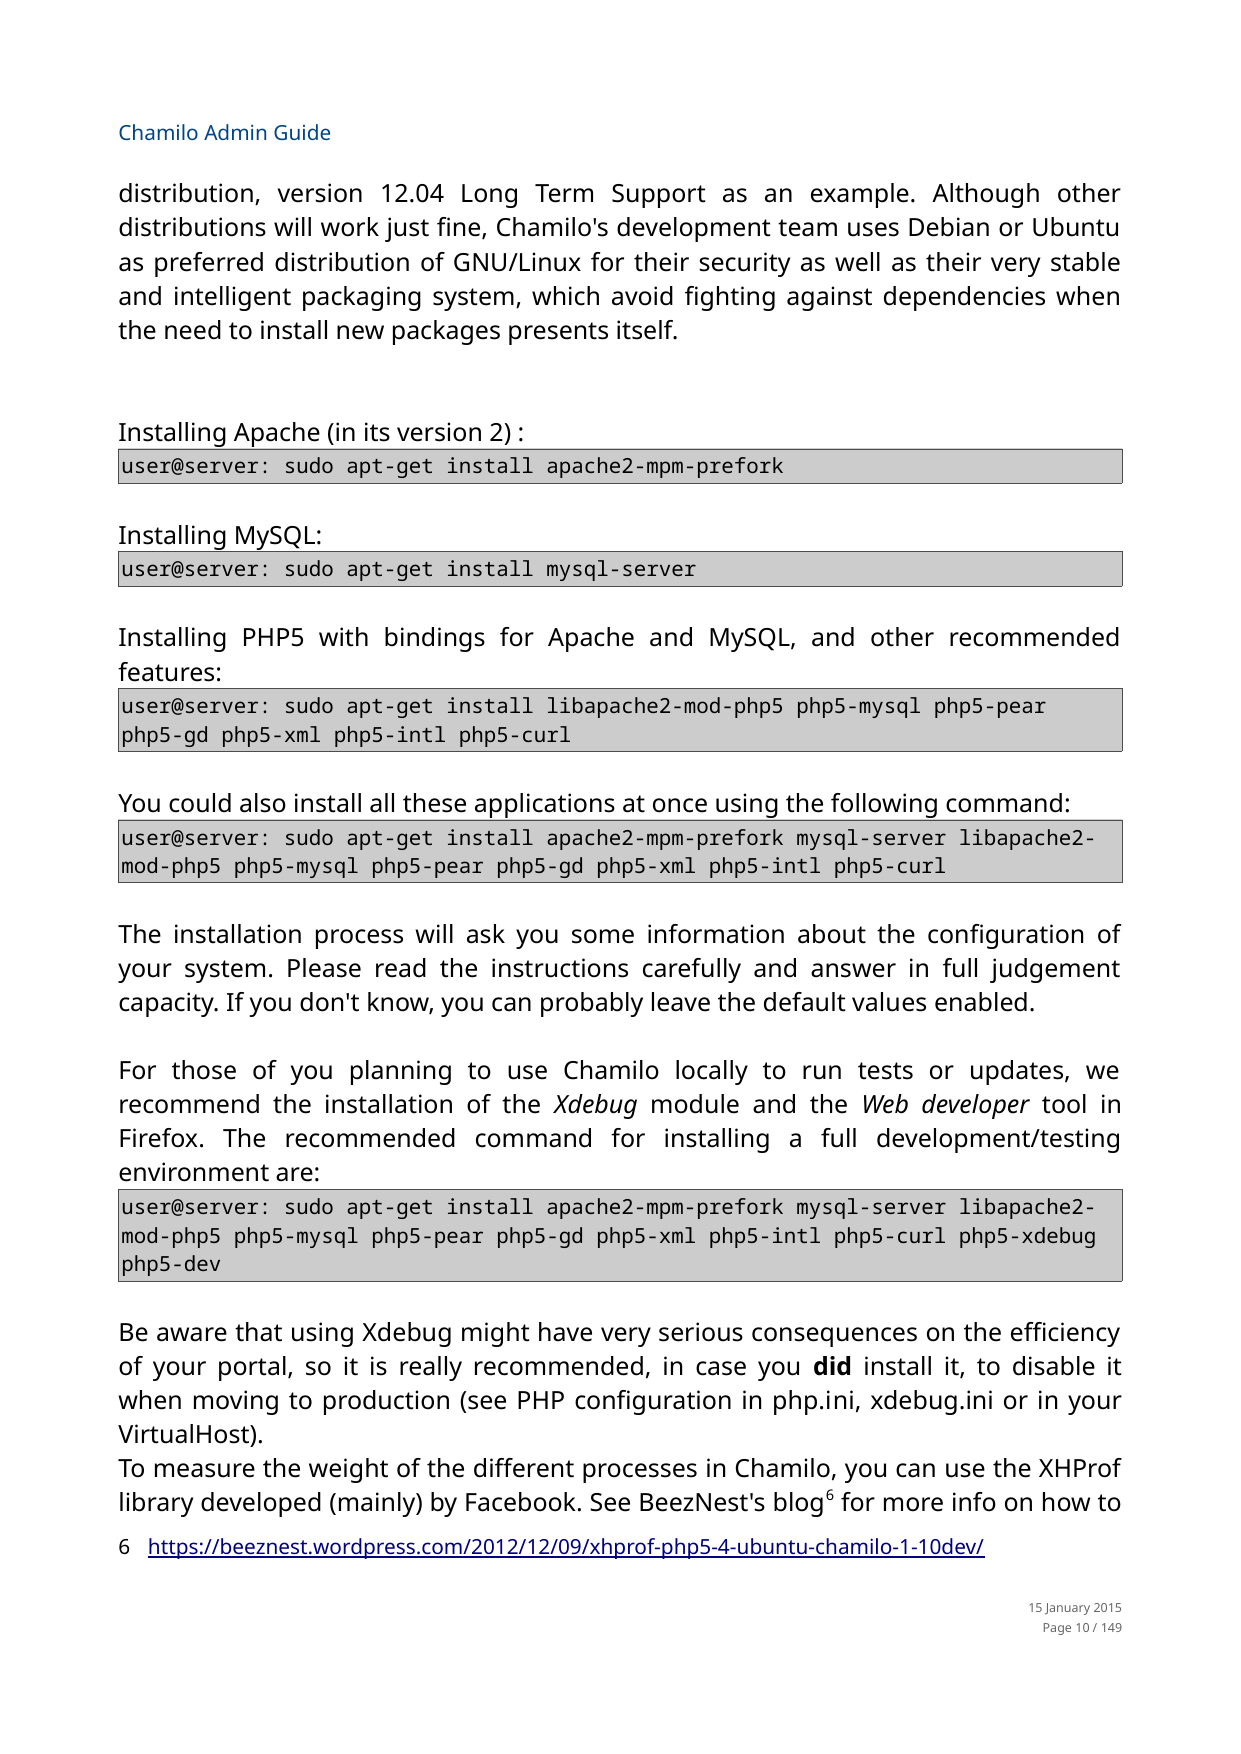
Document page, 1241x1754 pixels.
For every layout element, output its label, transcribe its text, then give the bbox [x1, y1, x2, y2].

text For those of you planning to use Chamilo locally to run tests or updates, we recommend the installation of the Xdebug module and the Web developer tool in Firefox. The recommended command for installing a full development/testing environment are: [118, 1053, 1122, 1189]
text user@server: sudo apt-get install apache2-mpm-prefork [119, 450, 1122, 483]
text The installation process will ask you some information about the configuration of your system. Please read the instructions carefully and answer in full judgement capacity. If you don't know, you can probably leave the default values enabled. [118, 917, 1122, 1019]
text https://beeznest.wordpress.com/2012/12/09/xhprof-php5-4-ubuntu-chamilo-1-10dev/ [118, 1532, 1122, 1561]
text You could also install all these applications at once using the following command: [118, 785, 1122, 819]
text Installing Apache (in its version 2) : [118, 414, 1122, 448]
text user@server: sudo apt-get install libapache2-mod-php5 php5-mysql php5-pear php5-gd php5-xml php5-intl php5-curl [119, 689, 1122, 751]
text Installing MySQL: [118, 517, 1122, 551]
text user@server: sudo apt-get install mysql-server [119, 552, 1122, 586]
text Installing PHP5 with bindings for Apache and MySQL, and other recommended features: [118, 620, 1122, 688]
text user@server: sudo apt-get install apache2-mpm-prefork mysql-server libapache2-mod-php5 php5-mysql php5-pear php5-gd php5-xml php5-intl php5-curl [119, 821, 1122, 882]
text user@server: sudo apt-get install apache2-mpm-prefork mysql-server libapache2-mod-php5 php5-mysql php5-pear php5-gd php5-xml php5-intl php5-curl php5-xdebug php5-dev [119, 1190, 1122, 1281]
text Be aware that using Xdebug might have very serious consequences on the efficiency of your portal, so it is really recommended, in case you did install it, to disable it when moving to production (see PHP configuration in php.ini, xdebug.ini or in your VirtualHost). [118, 1315, 1122, 1451]
text distribution, version 12.04 Long Term Support as an example. Although other distributions will work just fine, Chamilo's development team uses Debian or Ubuntu as preferred distribution of GNU/Linux for their security as well as their very stable and intelligent packaging system, which avoid fighting against dependencies when the need to install new packages presents itself. [118, 176, 1122, 346]
text To measure the weight of the different processes in Chamilo, you can use the XHProf library developed (mainly) by Facebook. See BeezNest's blog for more info on how to [118, 1451, 1122, 1519]
